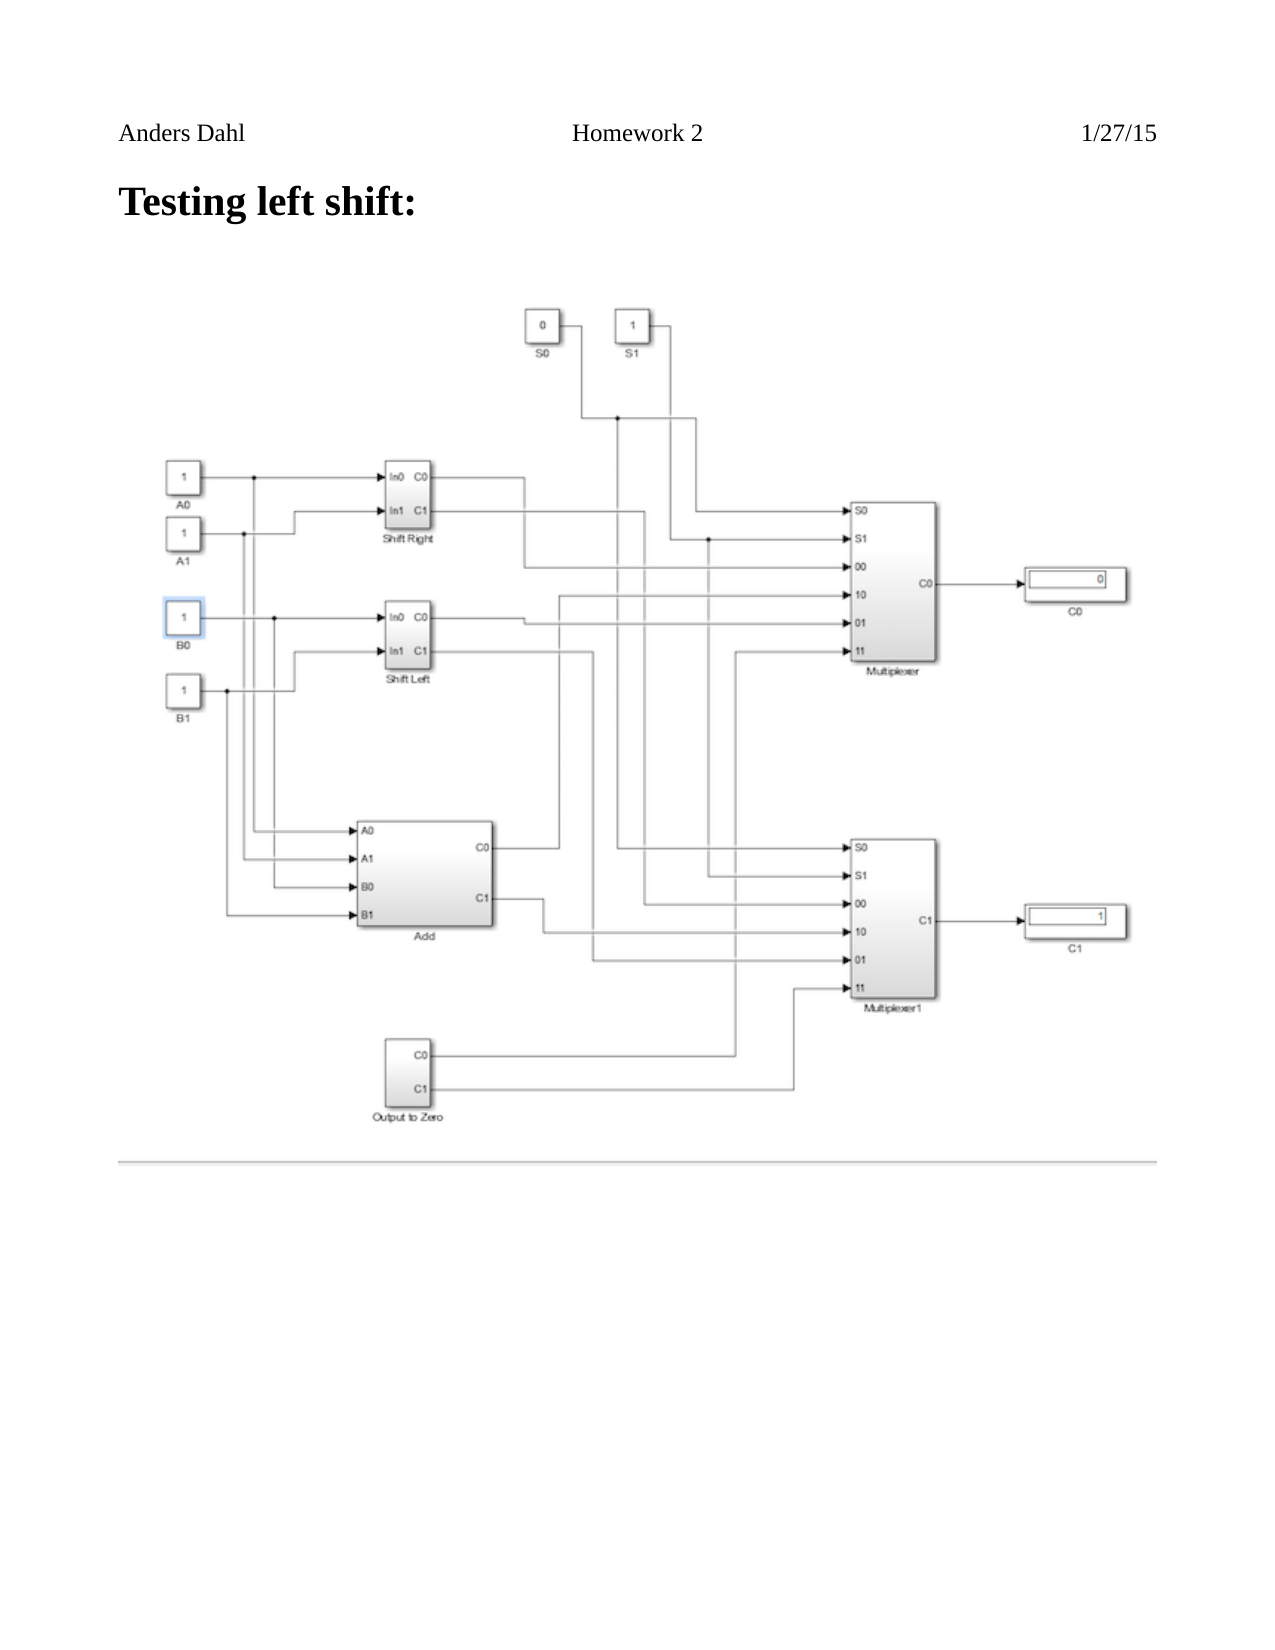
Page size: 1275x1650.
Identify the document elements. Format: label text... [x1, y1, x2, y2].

text Testing left shift: [118, 176, 1157, 224]
picture [118, 272, 1157, 1166]
